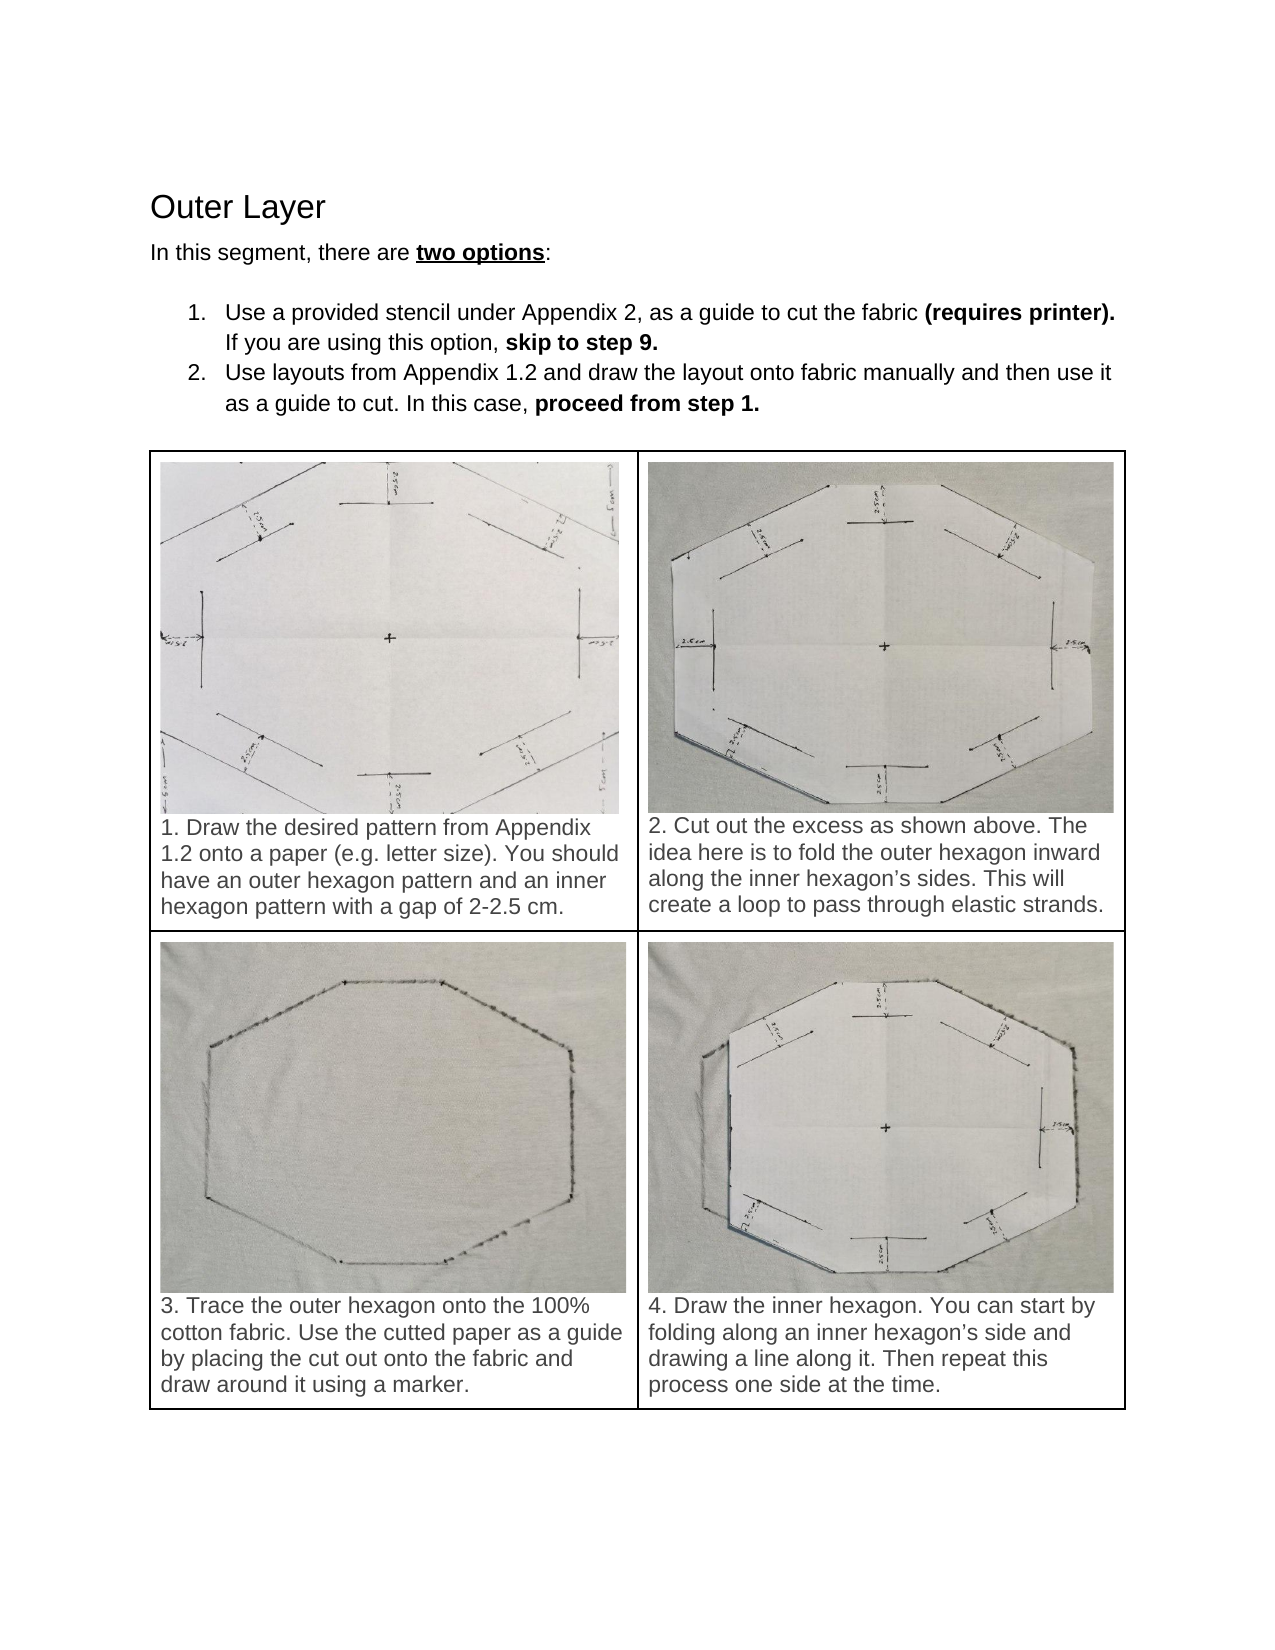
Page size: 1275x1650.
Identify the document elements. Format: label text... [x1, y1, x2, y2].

list Use a provided stencil under Appendix 2, as a guide to cut the fabric (requires printer). If you are using this option, skip to step 9. [187, 299, 1125, 355]
text In this segment, there are two options: [150, 238, 1125, 265]
table_header 1. Draw the desired pattern from Appendix 1.2 onto a paper (e.g. letter size). You should have an outer hexagon pattern and an inner hexagon pattern with a gap of 2-2.5 cm. [151, 452, 637, 930]
table_cell 4. Draw the inner hexagon. You can start by folding along an inner hexagon’s side and drawing a line along it. Then repeat this process one side at the time. [639, 932, 1124, 1408]
table_header 2. Cut out the excess as shown above. The idea here is to fold the outer hexagon inward along the inner hexagon’s sides. This will create a loop to pass through elastic strands. [639, 452, 1124, 930]
list Use layouts from Appendix 1.2 and draw the layout onto fabric manually and then use it as a guide to cut. In this case, proceed from step 1. [187, 359, 1125, 416]
table_cell 3. Trace the outer hexagon onto the 100% cotton fabric. Use the cutted paper as a guide by placing the cut out onto the fabric and draw around it using a marker. [151, 932, 637, 1408]
subtitle Outer Layer [150, 187, 1125, 226]
